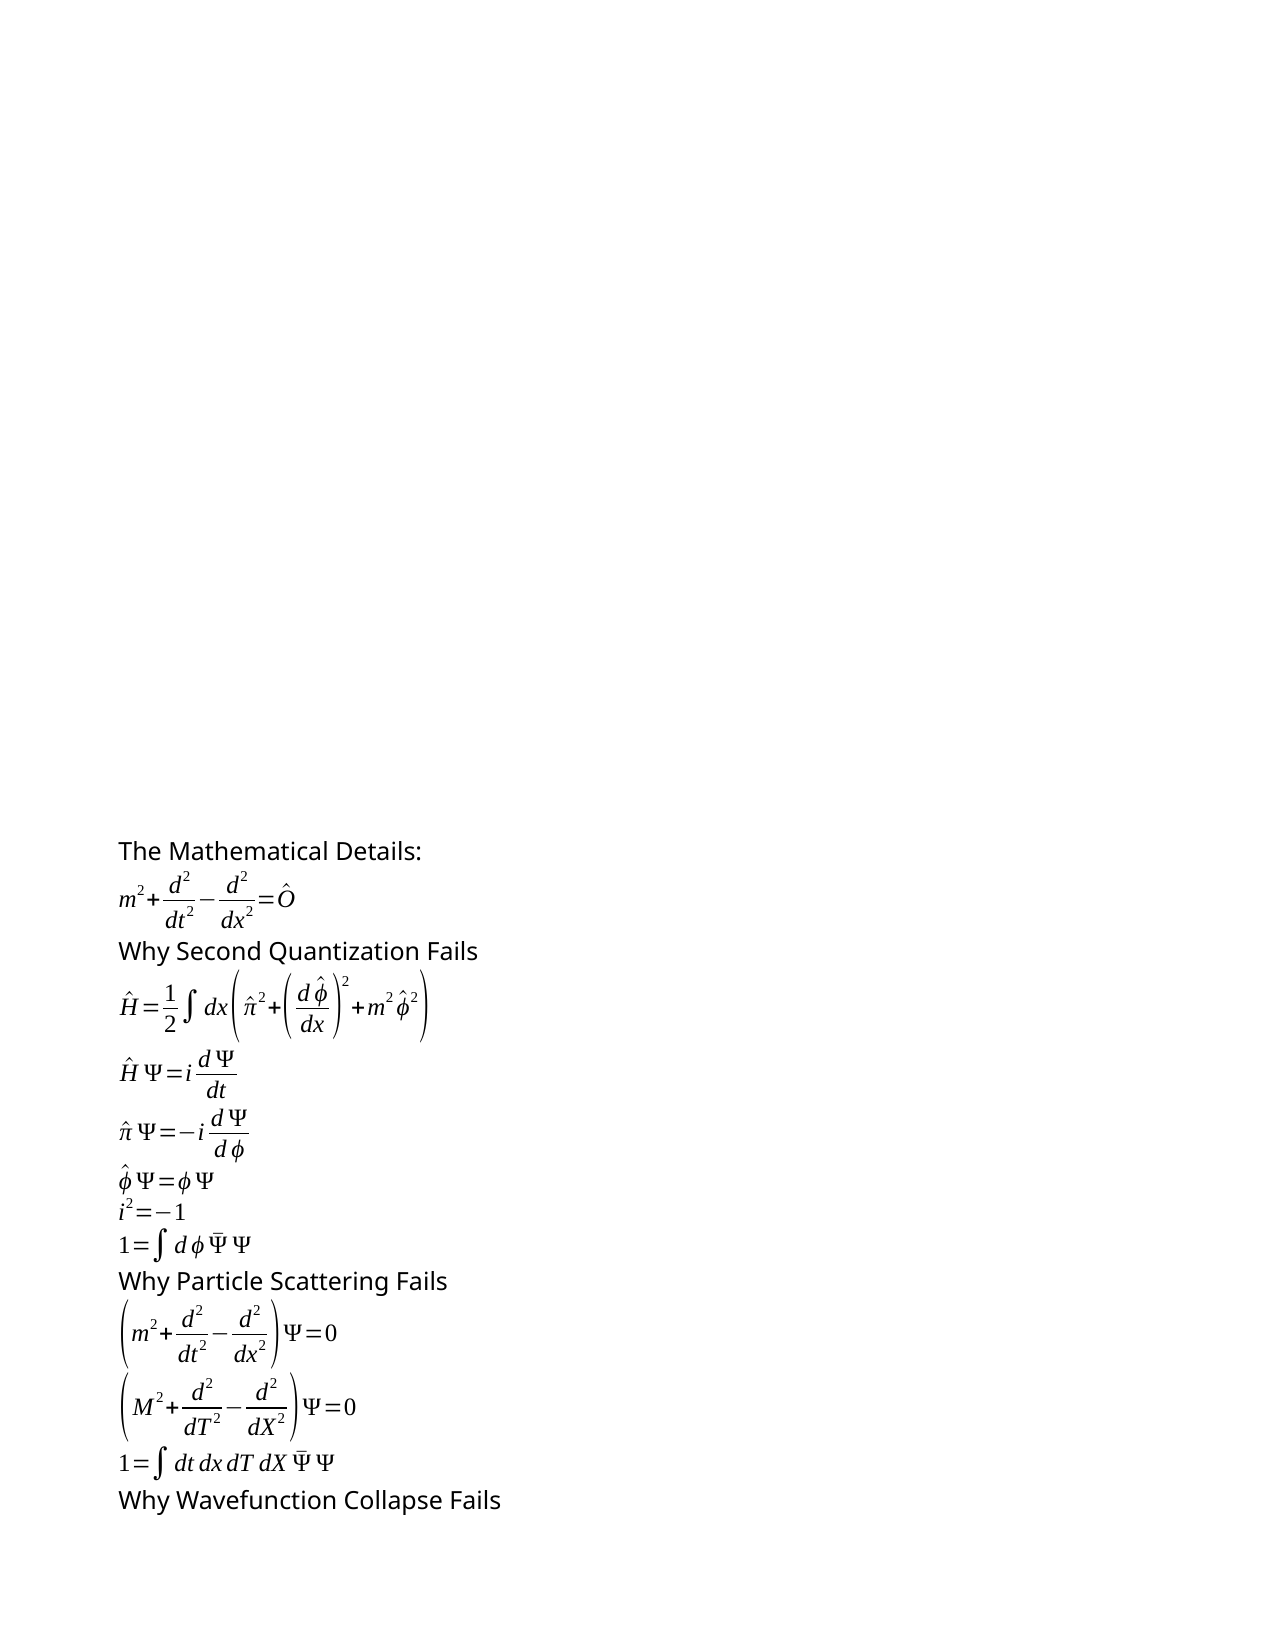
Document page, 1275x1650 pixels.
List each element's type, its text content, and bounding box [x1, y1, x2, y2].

text The Mathematical Details: [118, 833, 1157, 867]
text Why Wavefunction Collapse Fails [118, 1482, 1157, 1516]
text Why Particle Scattering Fails [118, 1264, 1157, 1298]
text Why Second Quantization Fails [118, 934, 1157, 968]
